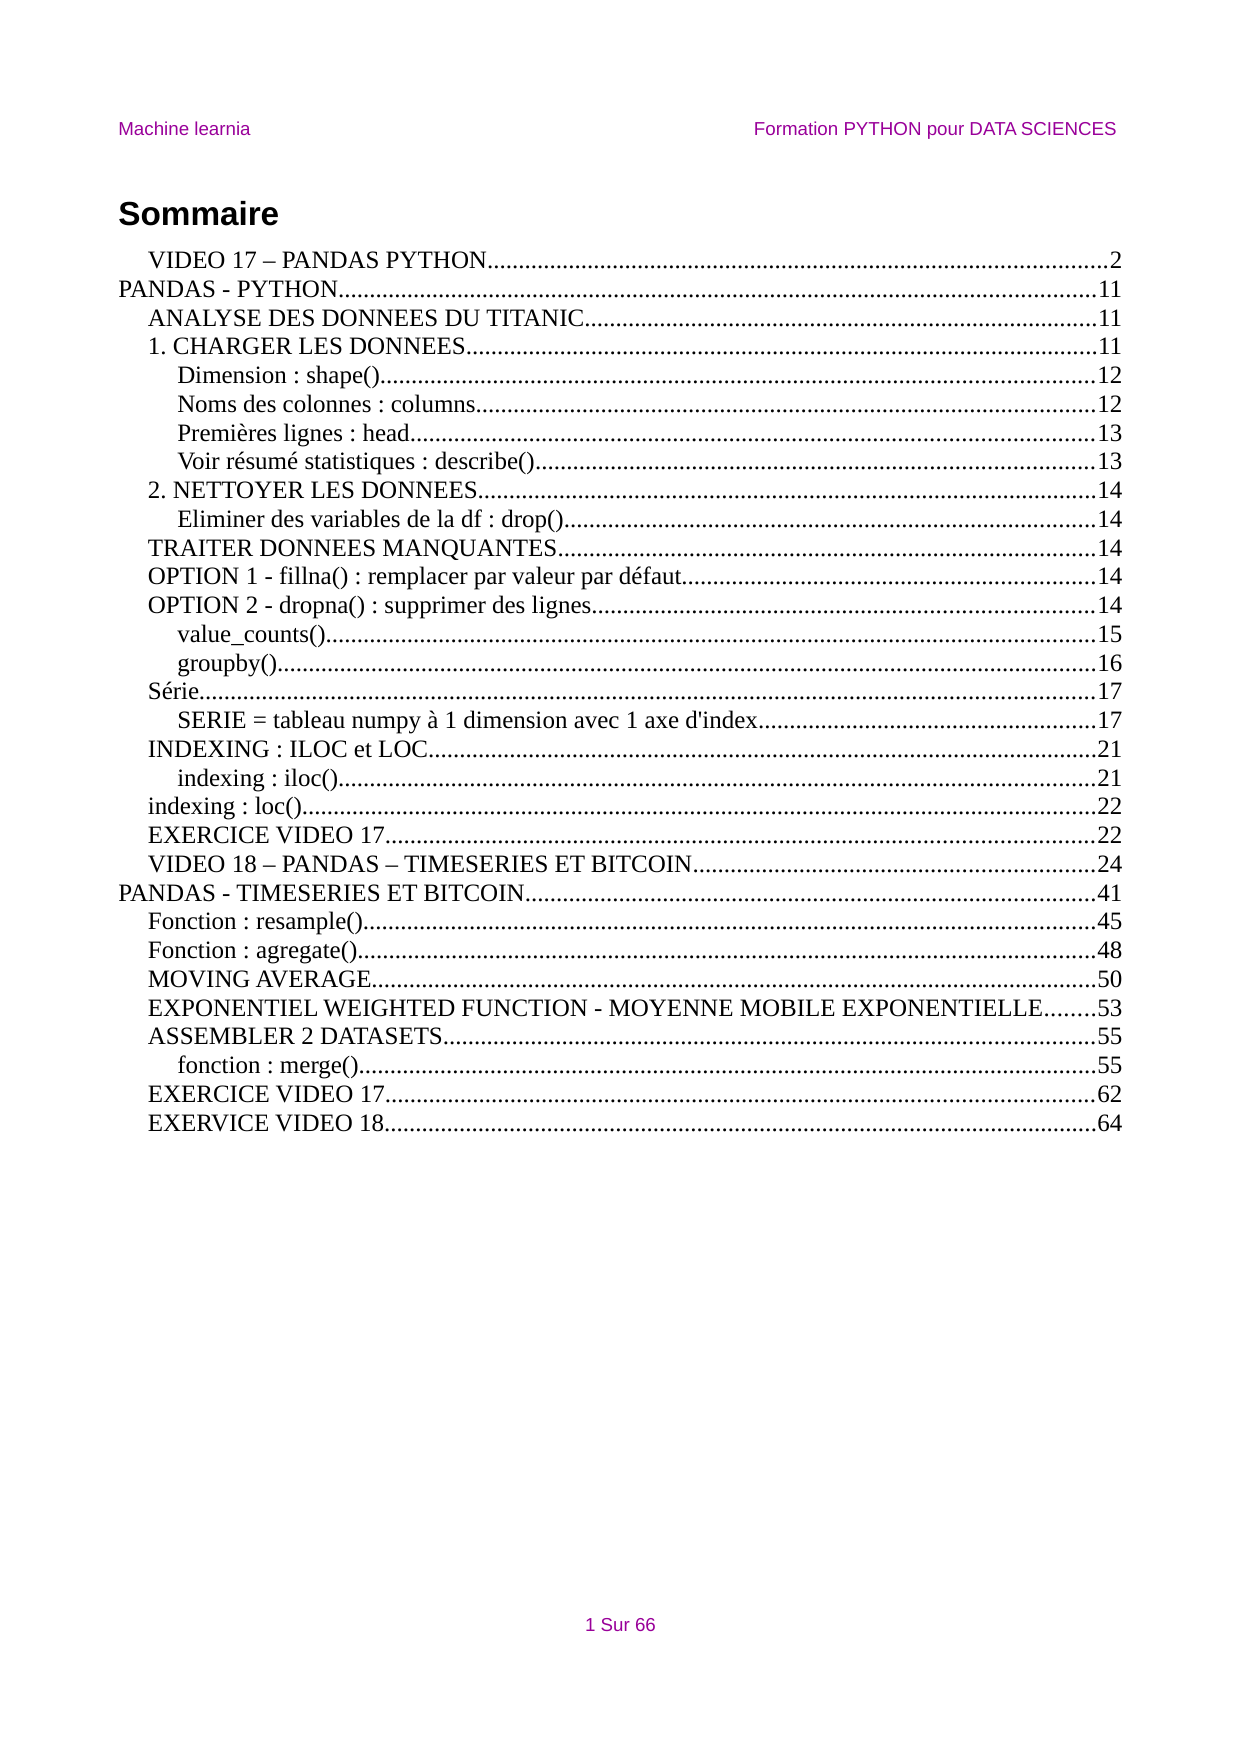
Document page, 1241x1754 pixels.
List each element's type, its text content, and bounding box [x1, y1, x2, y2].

text Fonction : agregate() 48 [148, 935, 1122, 964]
text Voir résumé statistiques : describe() 13 [177, 446, 1122, 475]
text fonction : merge() 55 [177, 1050, 1122, 1079]
text EXERCICE VIDEO 17 22 [148, 820, 1122, 849]
text Eliminer des variables de la df : drop() 14 [177, 504, 1122, 533]
text INDEXING : ILOC et LOC 21 [148, 734, 1122, 763]
text OPTION 1 - fillna() : remplacer par valeur par défaut 14 [148, 561, 1122, 590]
text PANDAS - TIMESERIES ET BITCOIN 41 [118, 878, 1122, 906]
subtitle Sommaire [118, 194, 1122, 233]
text Fonction : resample() 45 [148, 906, 1122, 935]
text SERIE = tableau numpy à 1 dimension avec 1 axe d'index 17 [177, 705, 1122, 734]
text ANALYSE DES DONNEES DU TITANIC 11 [148, 303, 1122, 331]
text VIDEO 18 – PANDAS – TIMESERIES ET BITCOIN 24 [148, 849, 1122, 878]
text indexing : iloc() 21 [177, 763, 1122, 791]
text VIDEO 17 – PANDAS PYTHON 2 [148, 245, 1122, 274]
text groupby() 16 [177, 648, 1122, 676]
text ASSEMBLER 2 DATASETS 55 [148, 1021, 1122, 1050]
text value_counts() 15 [177, 619, 1122, 648]
text PANDAS - PYTHON 11 [118, 274, 1122, 303]
text Série 17 [148, 676, 1122, 705]
text indexing : loc() 22 [148, 791, 1122, 820]
text EXPONENTIEL WEIGHTED FUNCTION - MOYENNE MOBILE EXPONENTIELLE 53 [148, 993, 1122, 1021]
text 2. NETTOYER LES DONNEES 14 [148, 475, 1122, 504]
text Noms des colonnes : columns 12 [177, 389, 1122, 418]
text OPTION 2 - dropna() : supprimer des lignes 14 [148, 590, 1122, 619]
text EXERCICE VIDEO 17 62 [148, 1079, 1122, 1108]
text 1. CHARGER LES DONNEES 11 [148, 331, 1122, 360]
text Premières lignes : head 13 [177, 418, 1122, 446]
text TRAITER DONNEES MANQUANTES 14 [148, 533, 1122, 561]
text MOVING AVERAGE 50 [148, 964, 1122, 993]
text EXERVICE VIDEO 18 64 [148, 1108, 1122, 1136]
text Dimension : shape() 12 [177, 360, 1122, 389]
